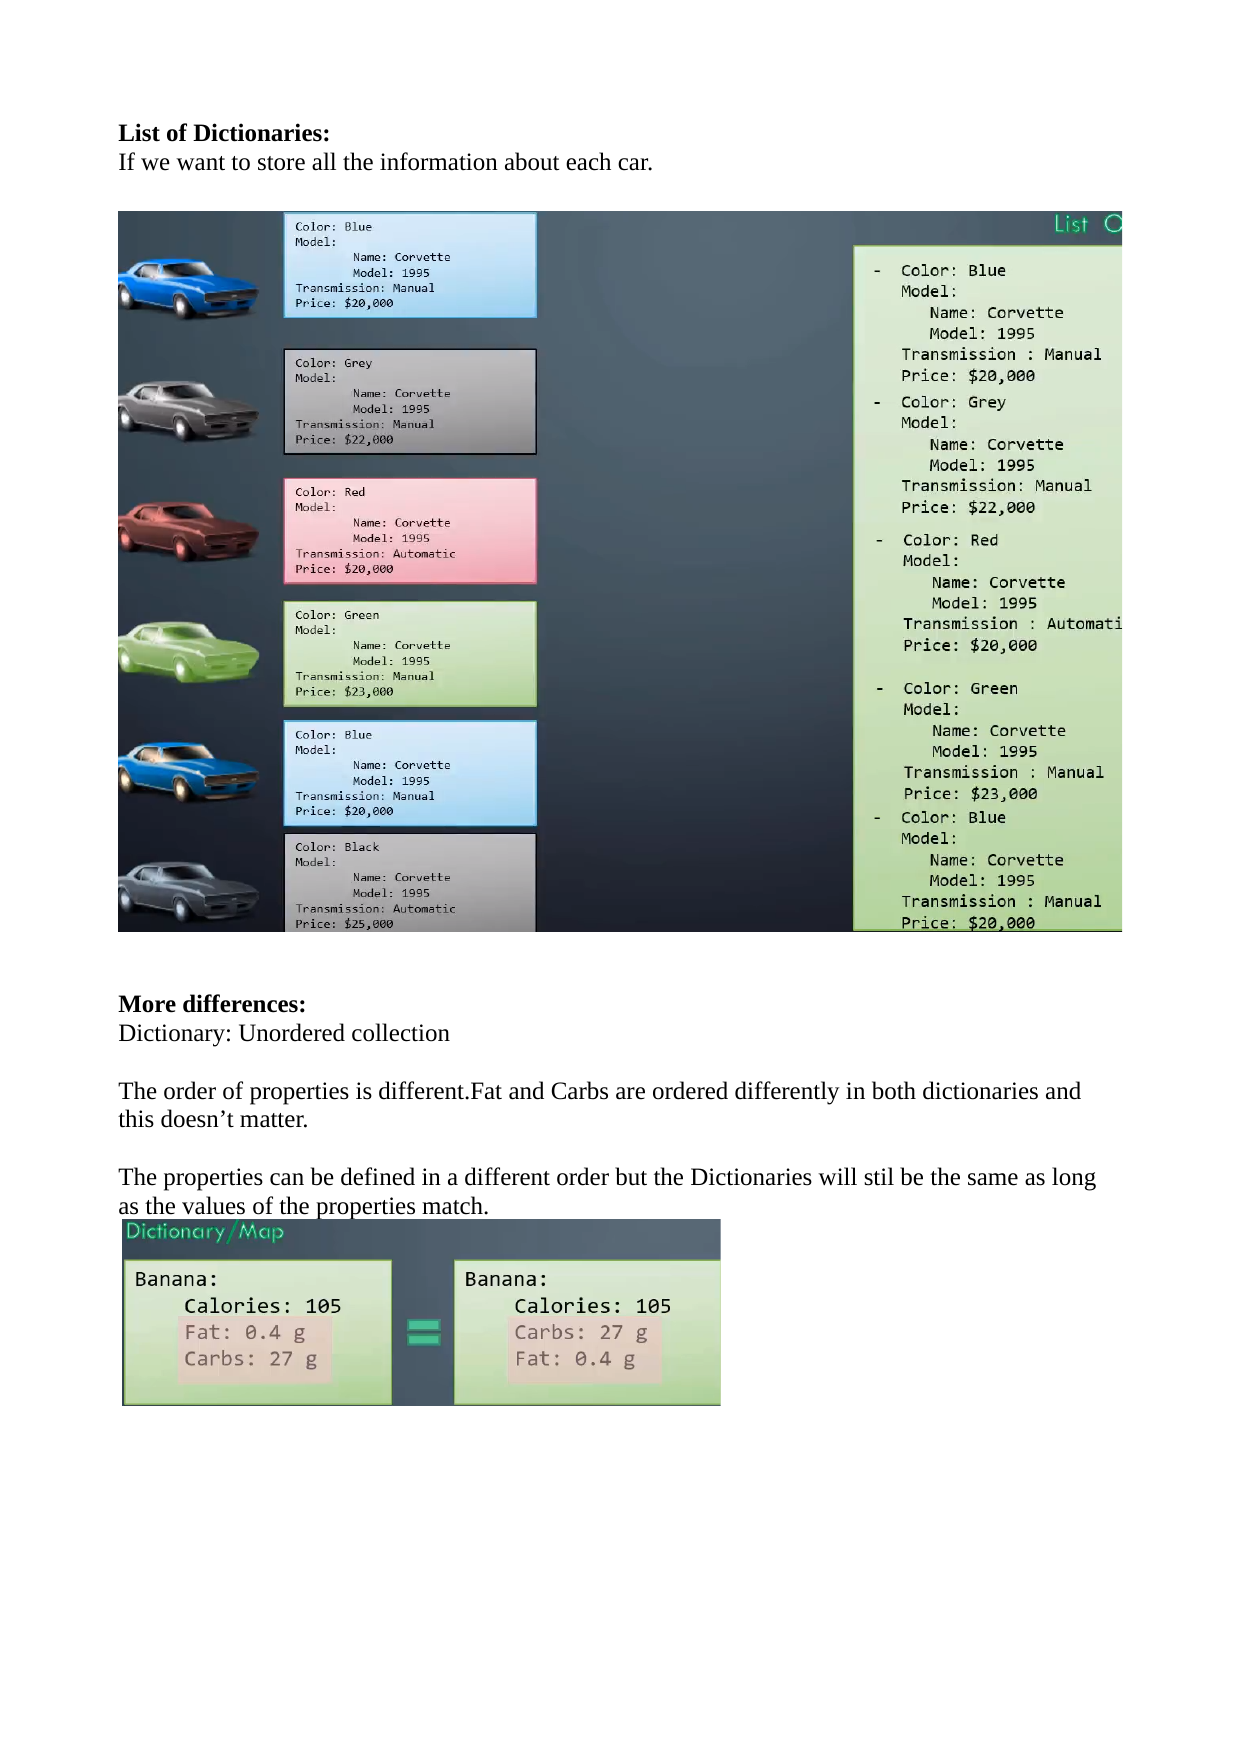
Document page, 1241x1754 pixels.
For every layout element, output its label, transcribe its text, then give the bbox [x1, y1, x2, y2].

text More differences: [118, 989, 1122, 1018]
text If we want to store all the information about each car. [118, 147, 1122, 176]
text List of Dictionaries: [118, 118, 1122, 147]
text Dictionary: Unordered collection [118, 1018, 1122, 1047]
picture [118, 211, 1123, 932]
picture [122, 1219, 721, 1406]
text The properties can be defined in a different order but the Dictionaries will stil be the same as long as the values of the properties match. [118, 1162, 1122, 1219]
text The order of properties is different.Fat and Carbs are ordered differently in both dictionaries and this doesn’t matter. [118, 1076, 1122, 1133]
